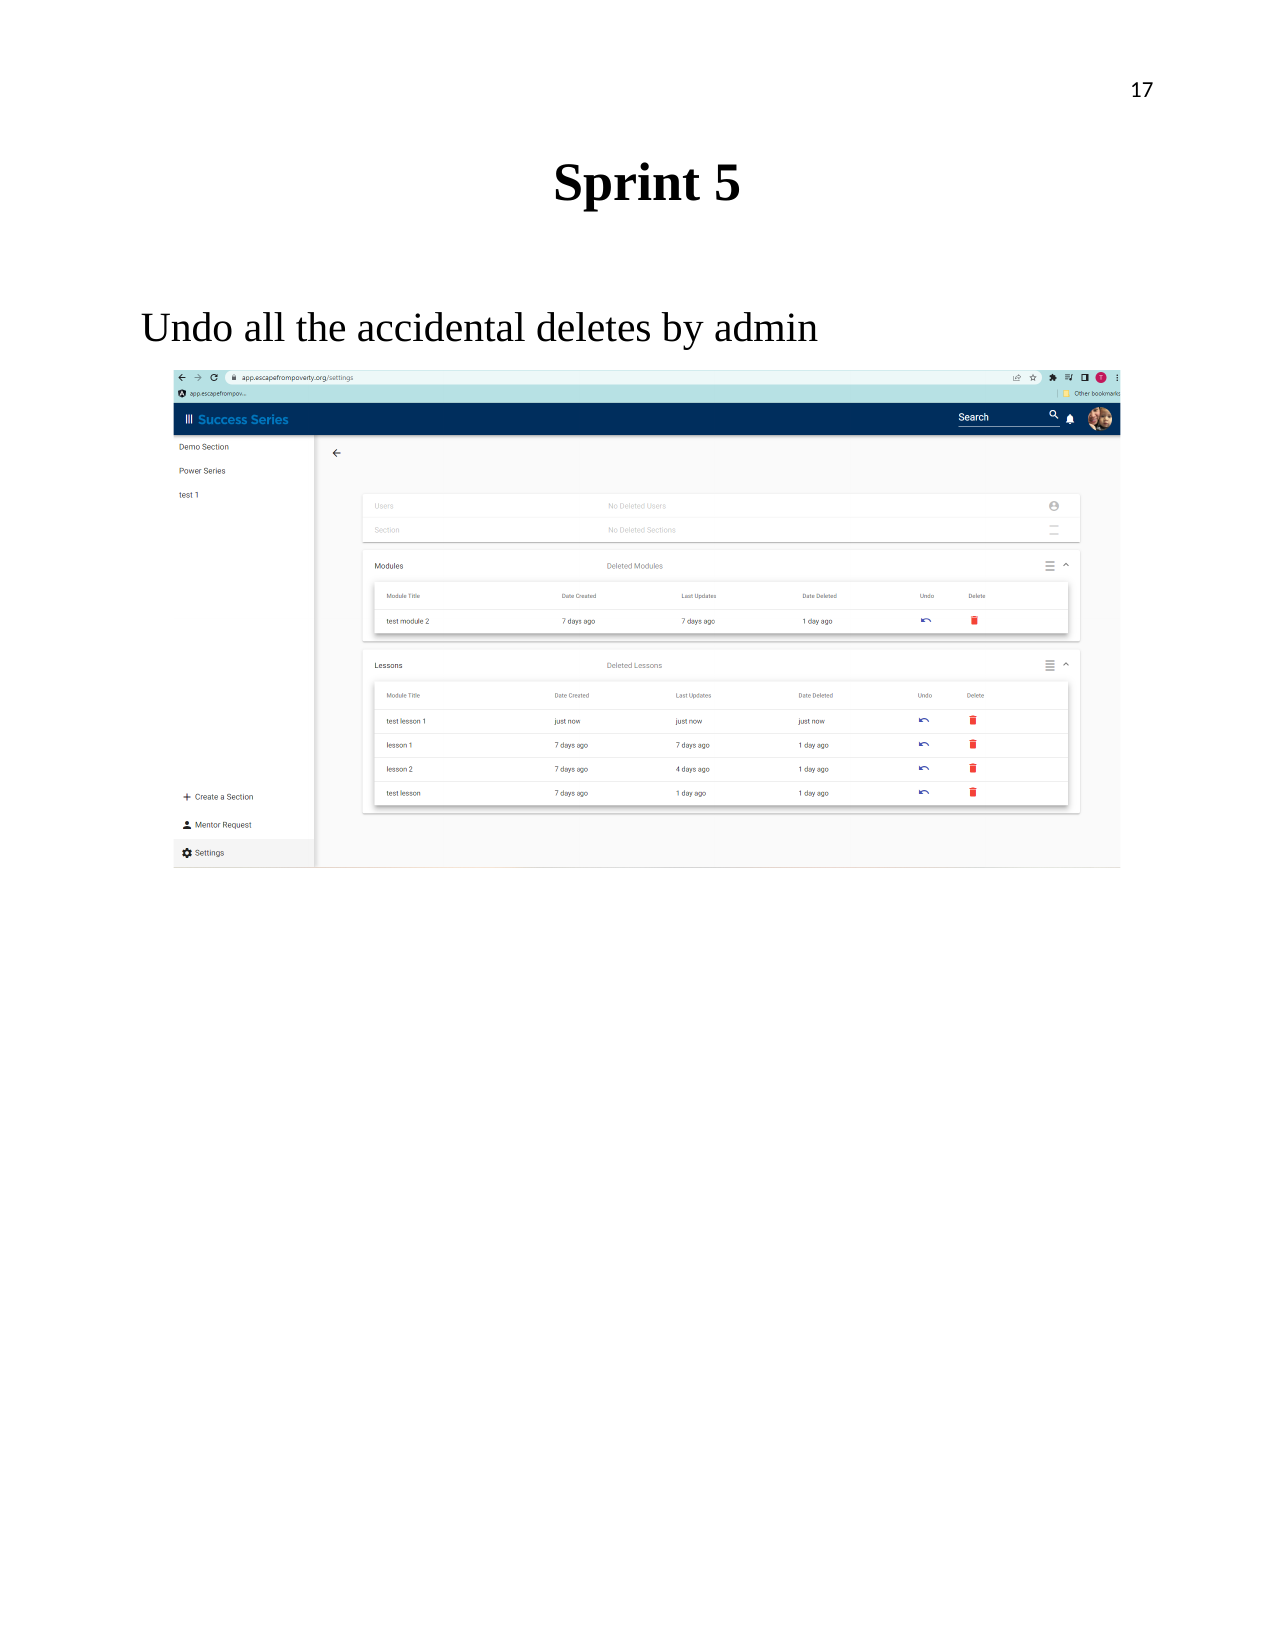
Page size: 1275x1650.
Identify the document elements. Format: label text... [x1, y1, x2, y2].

picture [173, 370, 1121, 868]
text Undo all the accidental deletes by admin [141, 302, 1153, 350]
text Sprint 5 [141, 150, 1153, 212]
